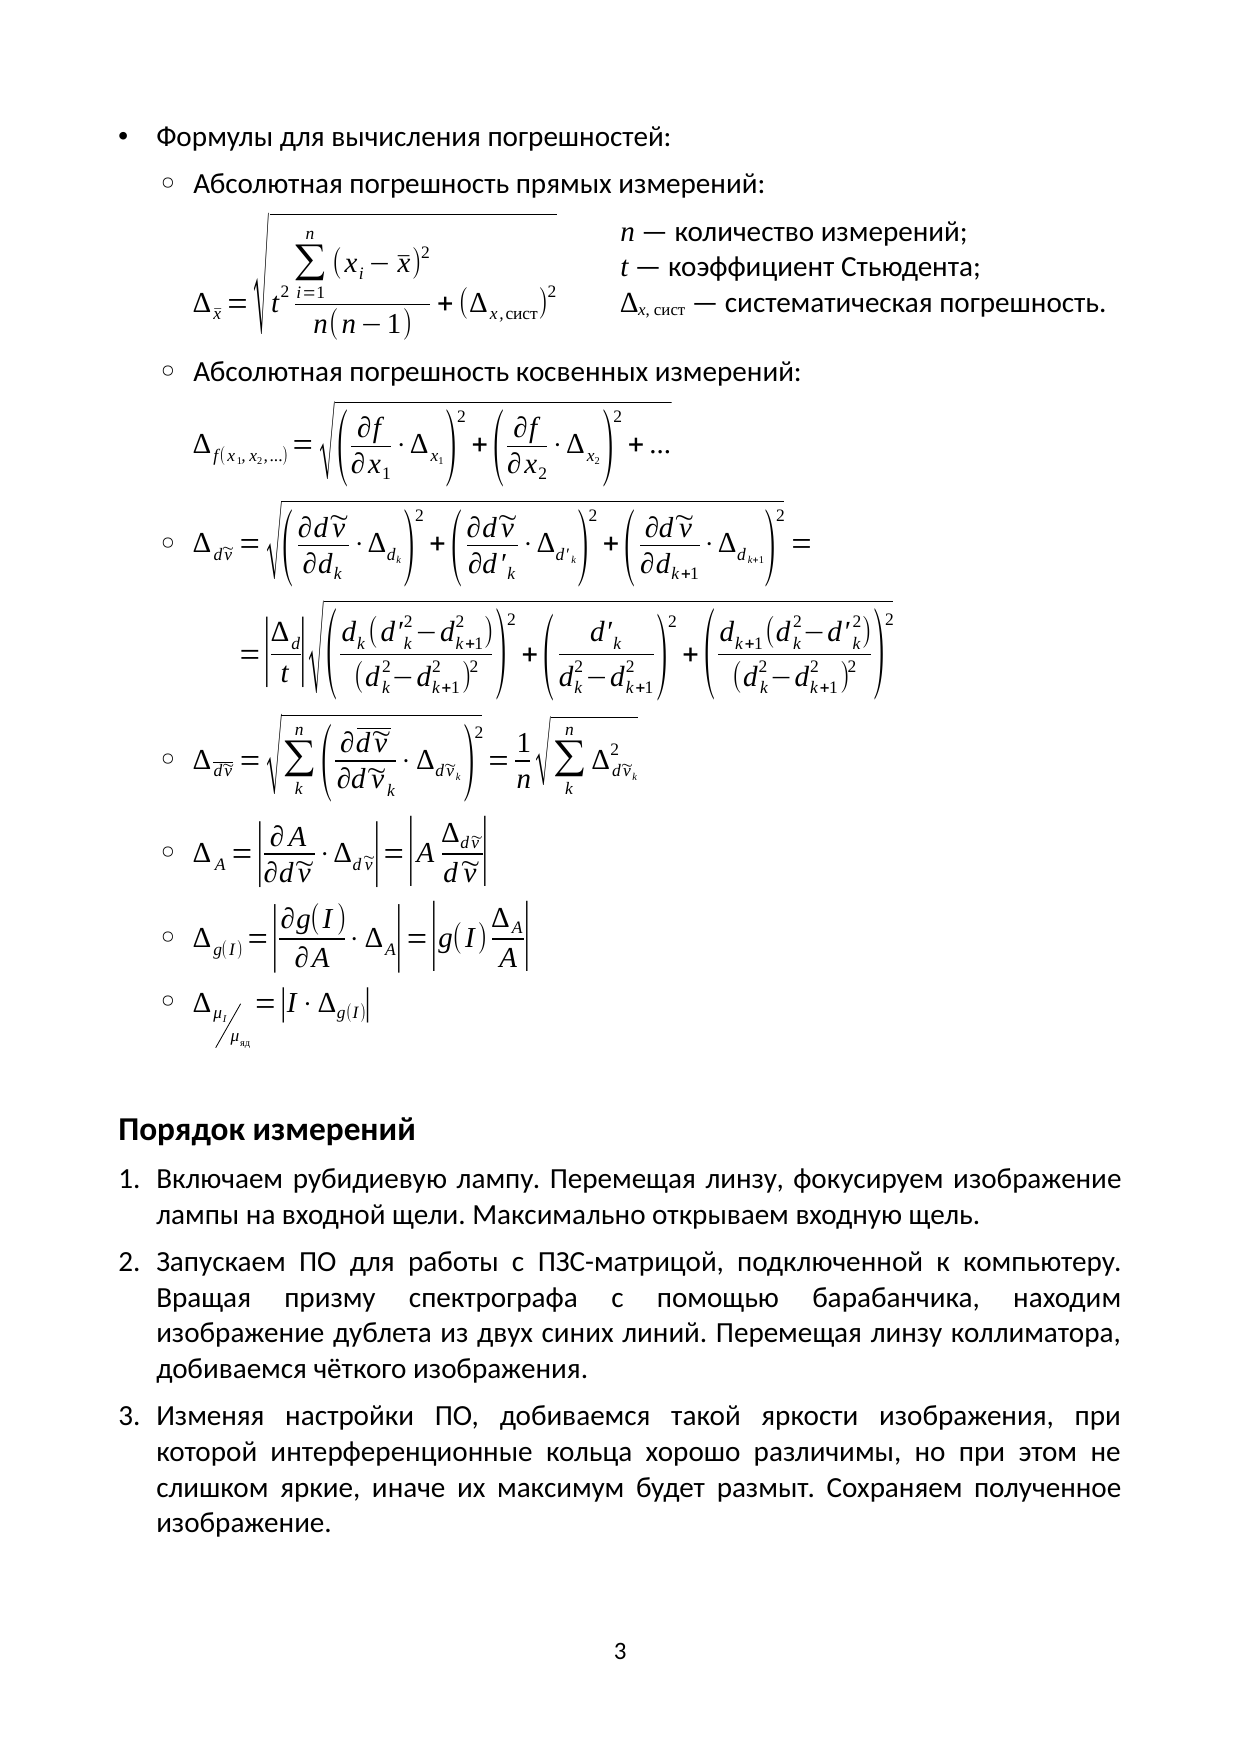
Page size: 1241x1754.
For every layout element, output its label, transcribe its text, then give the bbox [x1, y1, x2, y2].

list Изменяя настройки ПО, добиваемся такой яркости изображения, при которой интерференционные кольца хорошо различимы, но при этом не слишком яркие, иначе их максимум будет размыт. Сохраняем полученное изображение. [118, 1397, 1122, 1540]
list Запускаем ПО для работы с ПЗС-матрицой, подключенной к компьютеру. Вращая призму спектрографа с помощью барабанчика, находим изображение дублета из двух синих линий. Перемещая линзу коллиматора, добиваемся чёткого изображения. [118, 1243, 1122, 1386]
subtitle Порядок измерений [118, 1108, 1122, 1148]
list Включаем рубидиевую лампу. Перемещая линзу, фокусируем изображение лампы на входной щели. Максимально открываем входную щель. [118, 1160, 1122, 1231]
list Абсолютная погрешность прямых измерений: [156, 166, 1122, 201]
table_header n — количество измерений; t — коэффициент Стьюдента; ∆x, сист — систематическая погрешность. [620, 213, 1122, 353]
table_header [193, 213, 620, 353]
list Формулы для вычисления погрешностей: [118, 118, 1122, 154]
list Абсолютная погрешность косвенных измерений: [156, 353, 1122, 388]
